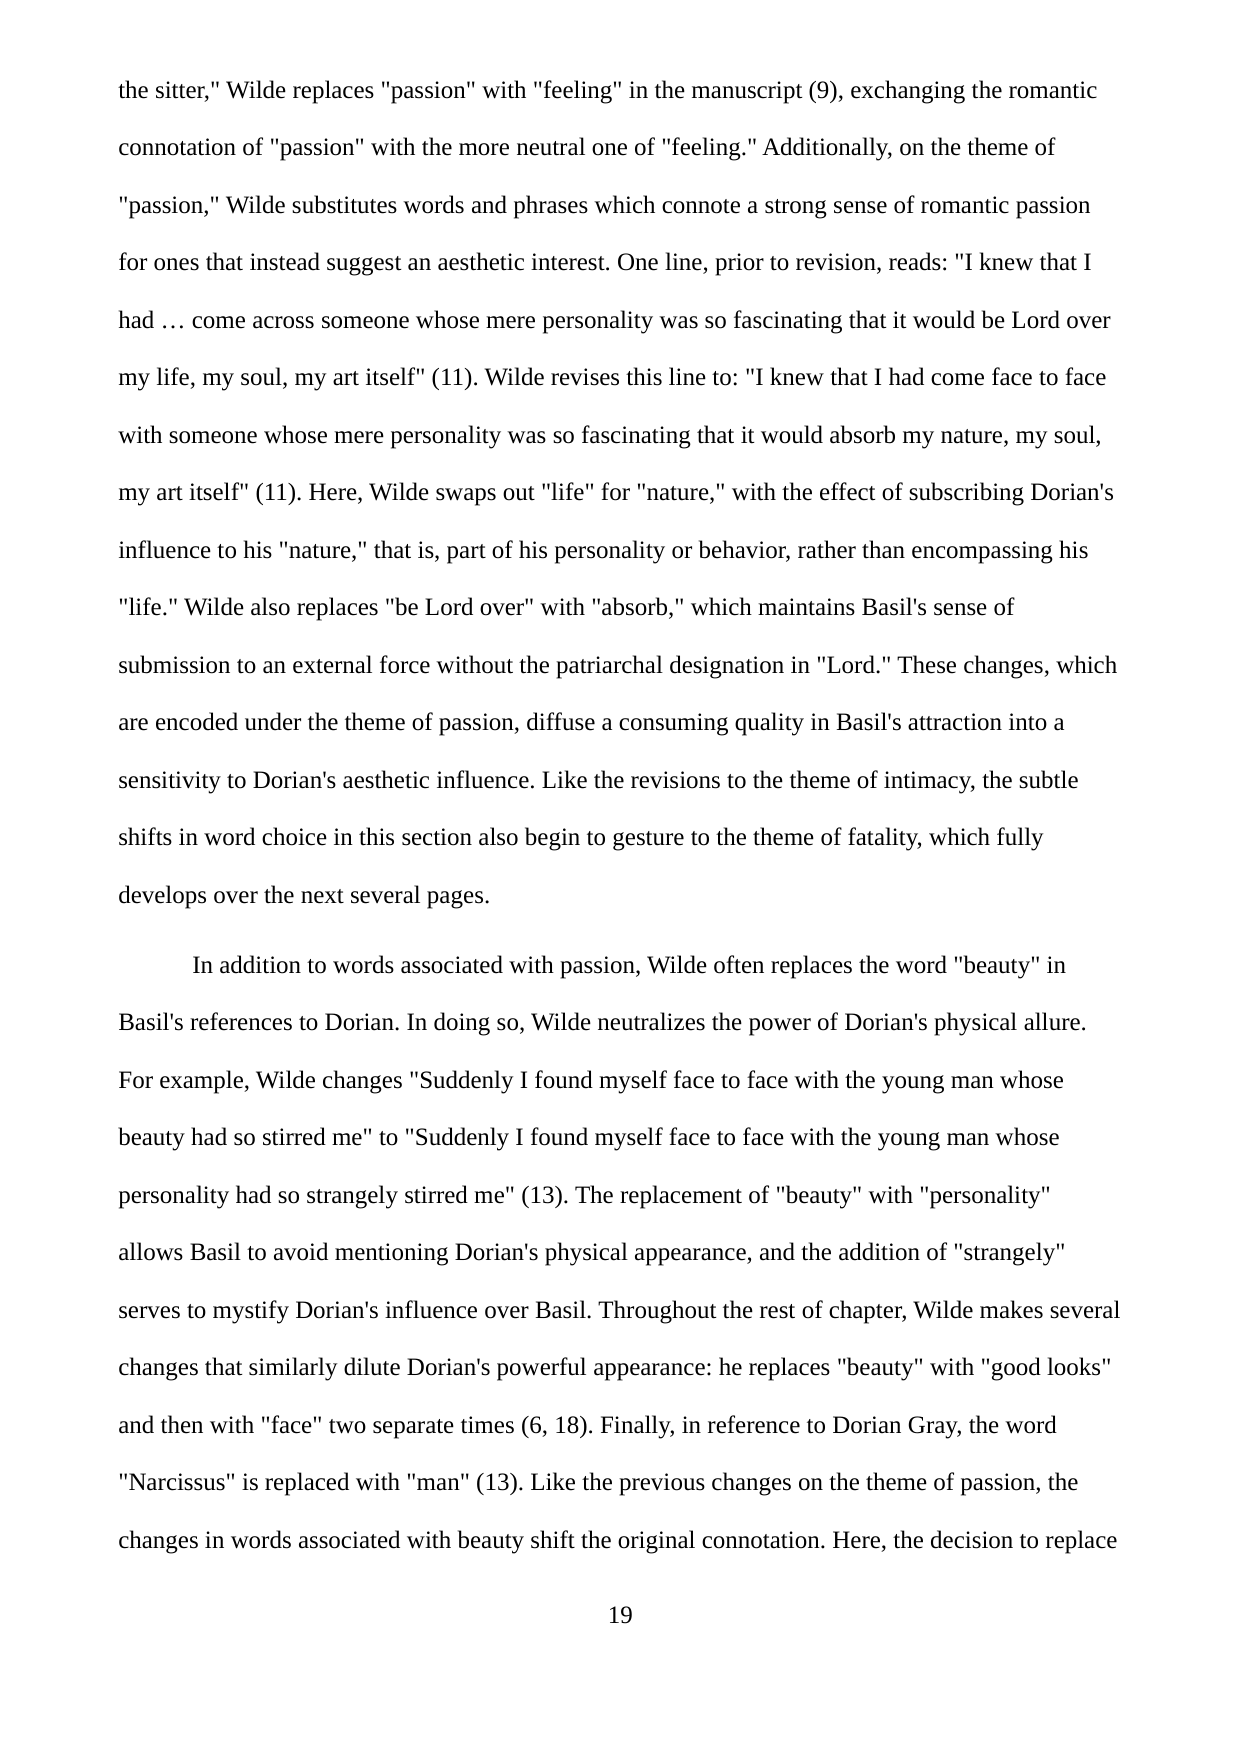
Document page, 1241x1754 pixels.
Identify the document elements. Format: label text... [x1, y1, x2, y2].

text the sitter," Wilde replaces "passion" with "feeling" in the manuscript (9), exchanging the romantic connotation of "passion" with the more neutral one of "feeling." Additionally, on the theme of "passion," Wilde substitutes words and phrases which connote a strong sense of romantic passion for ones that instead suggest an aesthetic interest. One line, prior to revision, reads: "I knew that I had … come across someone whose mere personality was so fascinating that it would be Lord over my life, my soul, my art itself" (11). Wilde revises this line to: "I knew that I had come face to face with someone whose mere personality was so fascinating that it would absorb my nature, my soul, my art itself" (11). Here, Wilde swaps out "life" for "nature," with the effect of subscribing Dorian's influence to his "nature," that is, part of his personality or behavior, rather than encompassing his "life." Wilde also replaces "be Lord over" with "absorb," which maintains Basil's sense of submission to an external force without the patriarchal designation in "Lord." These changes, which are encoded under the theme of passion, diffuse a consuming quality in Basil's attraction into a sensitivity to Dorian's aesthetic influence. Like the revisions to the theme of intimacy, the subtle shifts in word choice in this section also begin to gesture to the theme of fatality, which fully develops over the next several pages. [118, 75, 1122, 909]
text In addition to words associated with passion, Wilde often replaces the word "beauty" in Basil's references to Dorian. In doing so, Wilde neutralizes the power of Dorian's physical allure. For example, Wilde changes "Suddenly I found myself face to face with the young man whose beauty had so stirred me" to "Suddenly I found myself face to face with the young man whose personality had so strangely stirred me" (13). The replacement of "beauty" with "personality" allows Basil to avoid mentioning Dorian's physical appearance, and the addition of "strangely" serves to mystify Dorian's influence over Basil. Throughout the rest of chapter, Wilde makes several changes that similarly dilute Dorian's powerful appearance: he replaces "beauty" with "good looks" and then with "face" two separate times (6, 18). Finally, in reference to Dorian Gray, the word "Narcissus" is replaced with "man" (13). Like the previous changes on the theme of passion, the changes in words associated with beauty shift the original connotation. Here, the decision to replace [118, 950, 1122, 1554]
